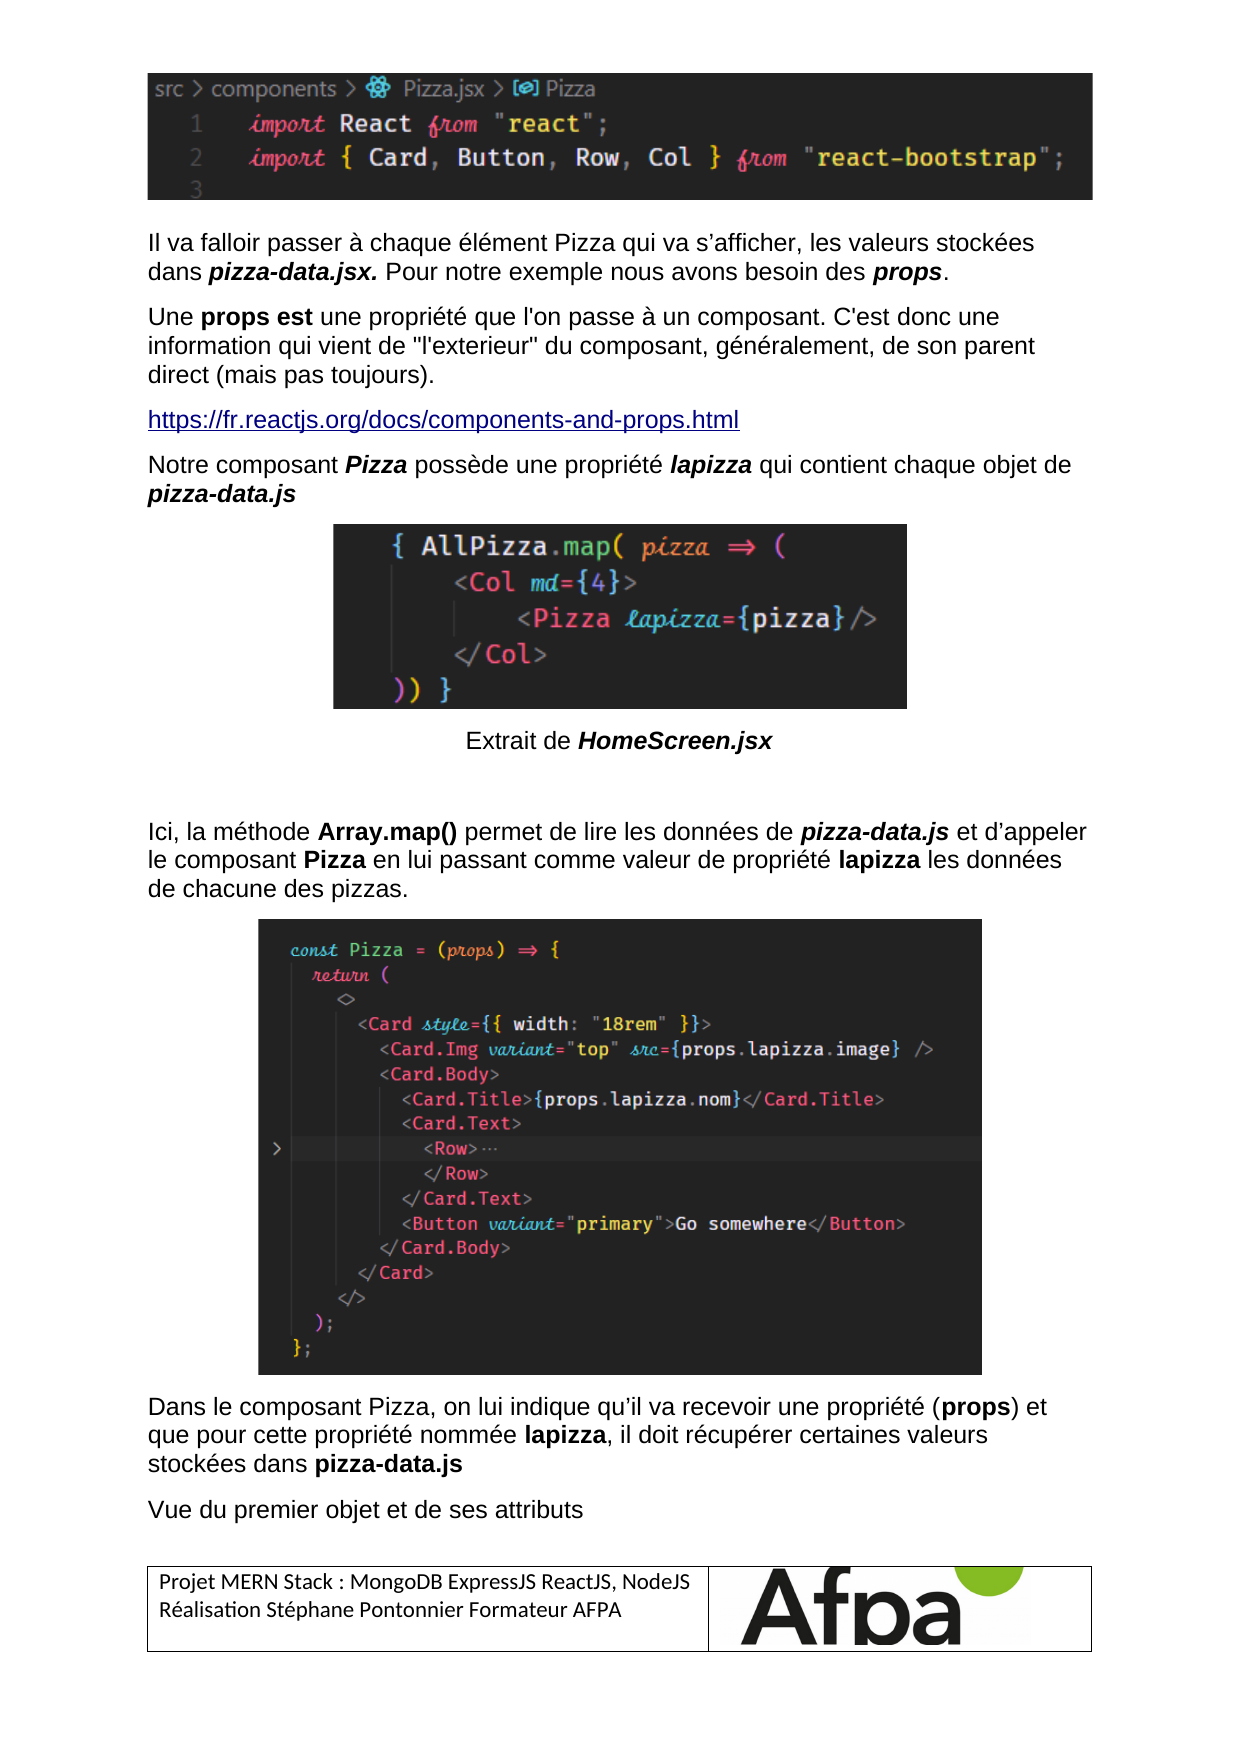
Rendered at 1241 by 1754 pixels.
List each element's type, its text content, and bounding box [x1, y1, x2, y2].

text Notre composant Pizza possède une propriété lapizza qui contient chaque objet de pizza-data.js [148, 450, 1093, 508]
text Il va falloir passer à chaque élément Pizza qui va s’afficher, les valeurs stockées dans pizza-data.jsx. Pour notre exemple nous avons besoin des props. [148, 200, 1093, 285]
text Ici, la méthode Array.map() permet de lire les données de pizza-data.js et d’appeler le composant Pizza en lui passant comme valeur de propriété lapizza les données de chacune des pizzas. [148, 817, 1093, 903]
text https://fr.reactjs.org/docs/components-and-props.html [148, 405, 1093, 434]
text Dans le composant Pizza, on lui indique qu’il va recevoir une propriété (props) et que pour cette propriété nommée lapizza, il doit récupérer certaines valeurs stockées dans pizza-data.js [148, 1392, 1093, 1478]
text Extrait de HomeScreen.jsx [148, 726, 1093, 754]
text Vue du premier objet et de ses attributs [148, 1494, 1093, 1523]
text Une props est une propriété que l'on passe à un composant. C'est donc une information qui vient de "l'exterieur" du composant, généralement, de son parent direct (mais pas toujours). [148, 302, 1093, 388]
